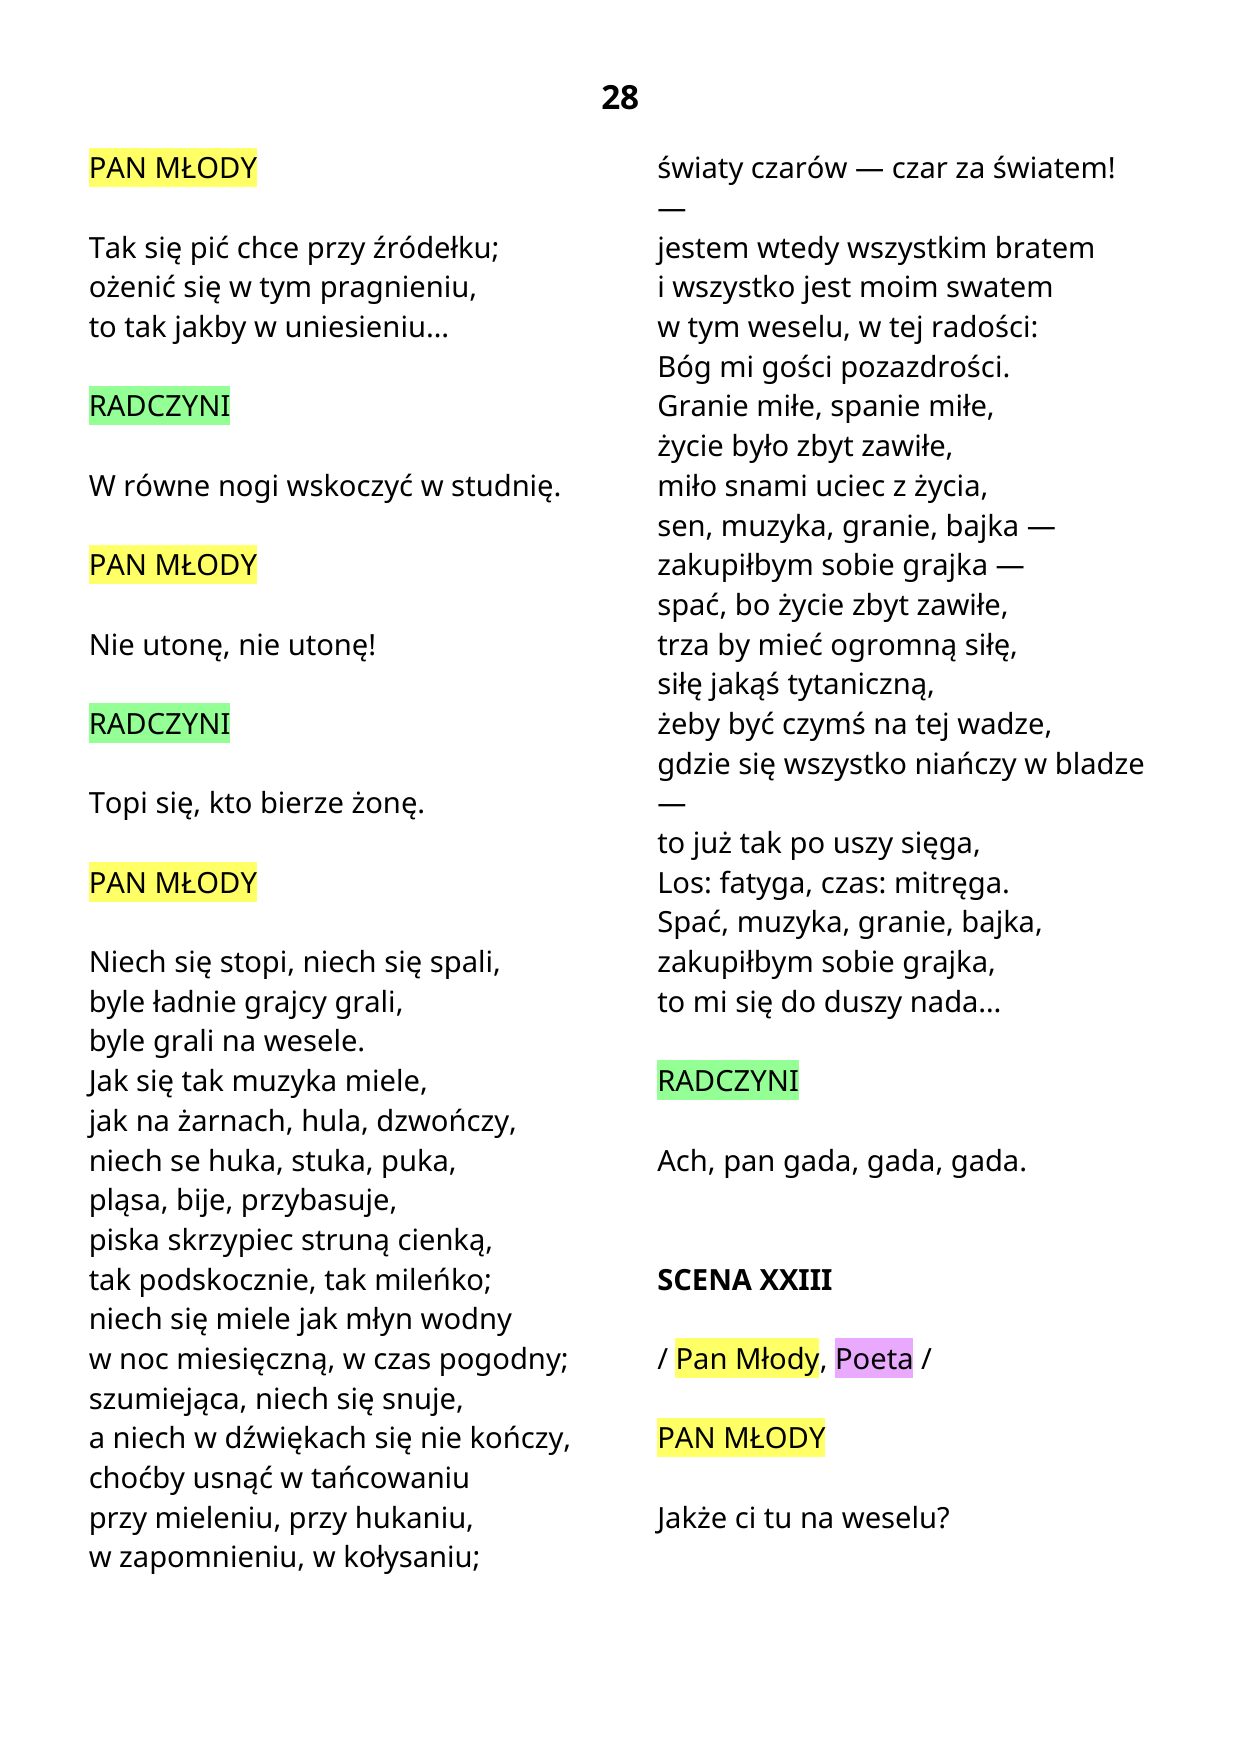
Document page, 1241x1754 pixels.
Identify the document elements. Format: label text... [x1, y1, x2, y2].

text gdzie się wszystko niańczy w bladze — [657, 743, 1152, 822]
text Niech się stopi, niech się spali, [88, 941, 583, 981]
text RADCZYNI [88, 703, 583, 743]
text piska skrzypiec struną cienką, [88, 1219, 583, 1259]
text przy mieleniu, przy hukaniu, [88, 1497, 583, 1537]
text Los: fatyga, czas: mitręga. [657, 862, 1152, 902]
text PAN MŁODY [88, 148, 583, 187]
text niech se huka, stuka, puka, [88, 1140, 583, 1179]
text zakupiłbym sobie grajka, [657, 941, 1152, 981]
text zakupiłbym sobie grajka — [657, 544, 1152, 584]
text pląsa, bije, przybasuje, [88, 1179, 583, 1219]
text życie było zbyt zawiłe, [657, 425, 1152, 465]
text PAN MŁODY [88, 862, 583, 902]
text Nie utonę, nie utonę! [88, 624, 583, 663]
text Granie miłe, spanie miłe, [657, 386, 1152, 425]
text PAN MŁODY [88, 544, 583, 584]
text Bóg mi gości pozazdrości. [657, 346, 1152, 386]
text to mi się do duszy nada… [657, 981, 1152, 1021]
text / Pan Młody, Poeta / [657, 1338, 1152, 1378]
text Jak się tak muzyka miele, [88, 1060, 583, 1100]
text Ach, pan gada, gada, gada. [657, 1140, 1152, 1179]
text tak podskocznie, tak mileńko; [88, 1259, 583, 1298]
text to tak jakby w uniesieniu… [88, 306, 583, 346]
text choćby usnąć w tańcowaniu [88, 1457, 583, 1497]
text RADCZYNI [657, 1060, 1152, 1100]
text a niech w dźwiękach się nie kończy, [88, 1418, 583, 1457]
text jestem wtedy wszystkim bratem [657, 227, 1152, 267]
text trza by mieć ogromną siłę, [657, 624, 1152, 663]
text sen, muzyka, granie, bajka — [657, 505, 1152, 544]
text Tak się pić chce przy źródełku; [88, 227, 583, 267]
text W równe nogi wskoczyć w studnię. [88, 465, 583, 505]
text niech się miele jak młyn wodny [88, 1298, 583, 1338]
text to już tak po uszy sięga, [657, 822, 1152, 862]
text PAN MŁODY [657, 1418, 1152, 1457]
text siłę jakąś tytaniczną, [657, 663, 1152, 703]
text i wszystko jest moim swatem [657, 267, 1152, 306]
text szumiejąca, niech się snuje, [88, 1378, 583, 1418]
text RADCZYNI [88, 386, 583, 425]
text miło snami uciec z życia, [657, 465, 1152, 505]
text Topi się, kto bierze żonę. [88, 783, 583, 822]
text żeby być czymś na tej wadze, [657, 703, 1152, 743]
text w tym weselu, w tej radości: [657, 306, 1152, 346]
text światy czarów — czar za światem! — [657, 148, 1152, 227]
text spać, bo życie zbyt zawiłe, [657, 584, 1152, 624]
text ożenić się w tym pragnieniu, [88, 267, 583, 306]
text SCENA XXIII [657, 1259, 1152, 1298]
text w zapomnieniu, w kołysaniu; [88, 1537, 583, 1576]
text byle grali na wesele. [88, 1021, 583, 1060]
text byle ładnie grajcy grali, [88, 981, 583, 1021]
text jak na żarnach, hula, dzwończy, [88, 1100, 583, 1140]
text Jakże ci tu na weselu? [657, 1497, 1152, 1537]
text w noc miesięczną, w czas pogodny; [88, 1338, 583, 1378]
text Spać, muzyka, granie, bajka, [657, 902, 1152, 941]
